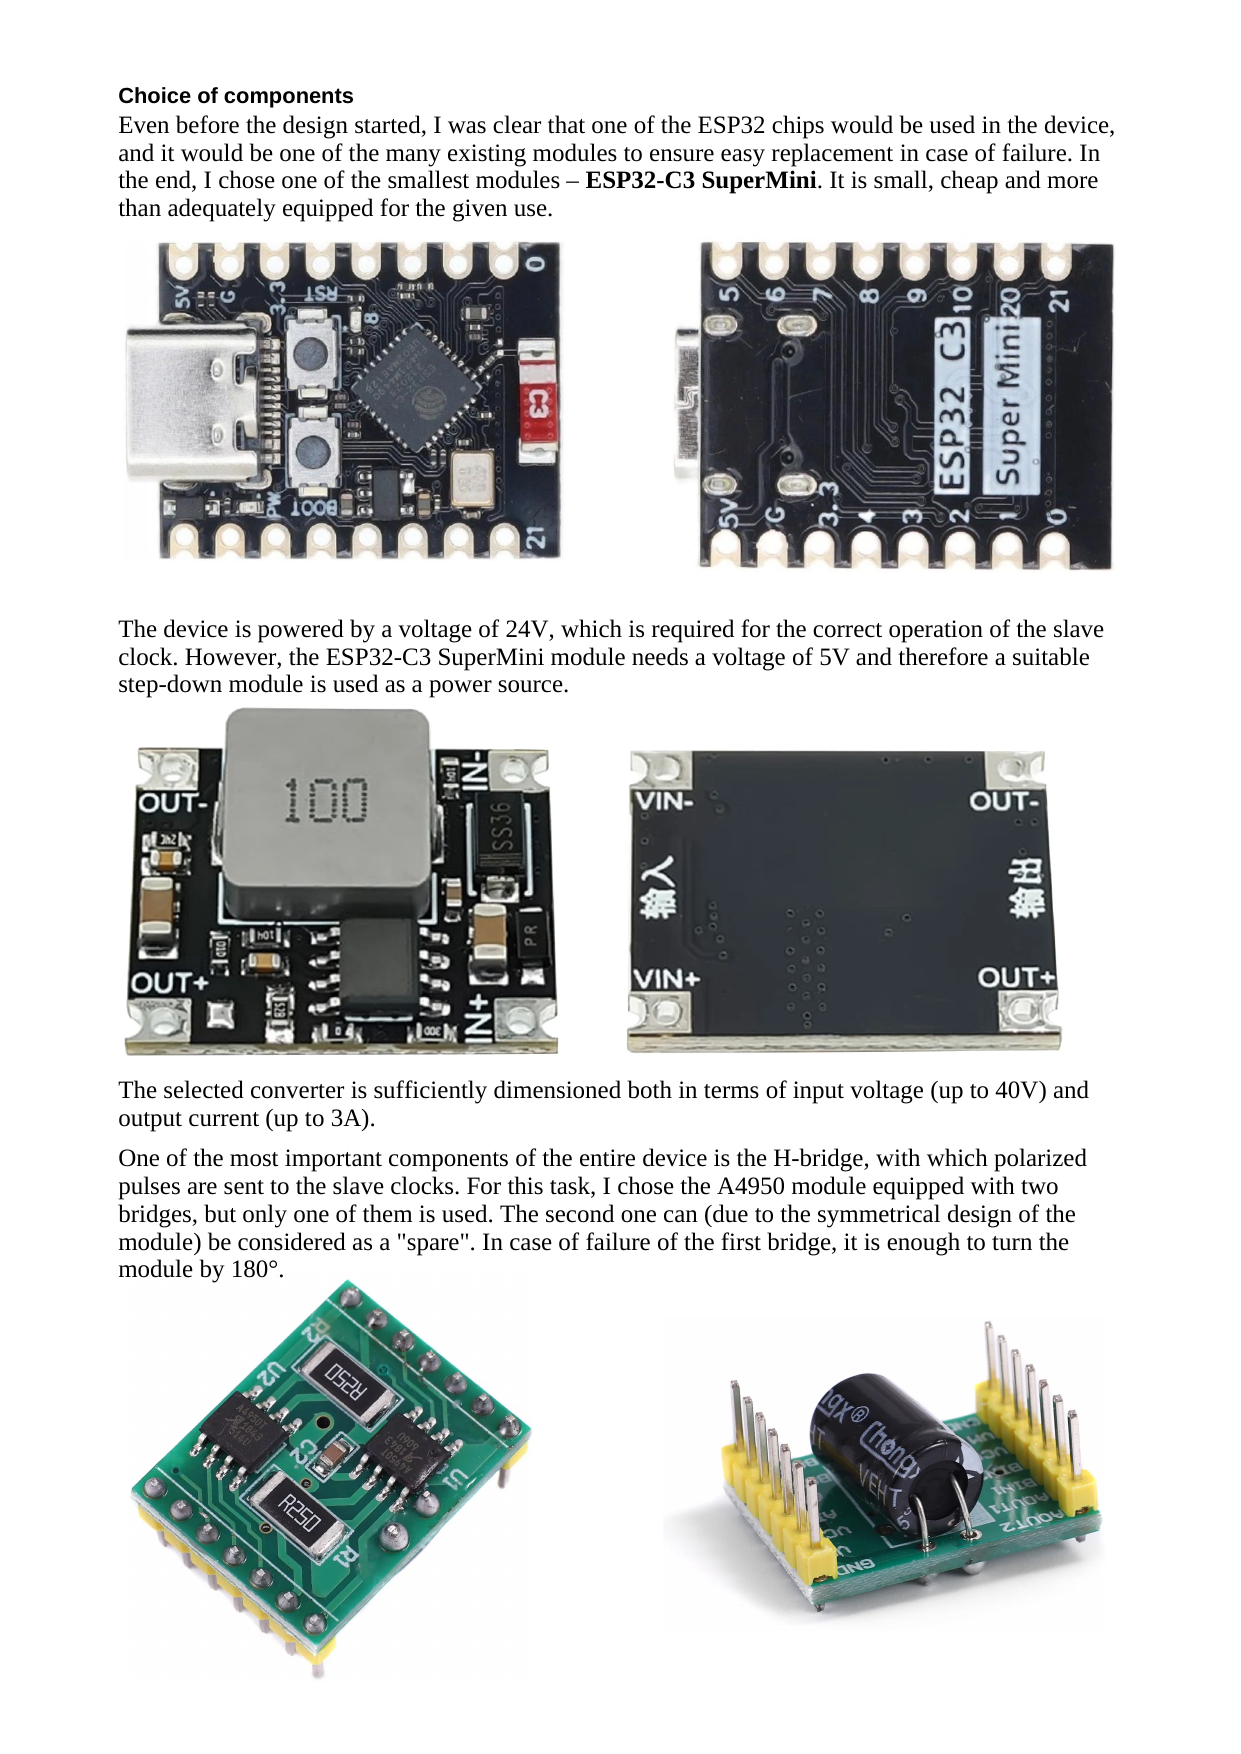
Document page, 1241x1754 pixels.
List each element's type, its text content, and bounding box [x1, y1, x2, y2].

picture [119, 701, 563, 1058]
picture [621, 747, 1065, 1055]
picture [121, 239, 565, 565]
picture [672, 234, 1116, 575]
subtitle Choice of components [118, 83, 1122, 108]
picture [663, 1316, 1107, 1631]
text The selected converter is sufficiently dimensioned both in terms of input voltage (up to 40V) and output current (up to 3A). [118, 1077, 1122, 1132]
text One of the most important components of the entire device is the H-bridge, with which polarized pulses are sent to the slave clocks. For this task, I chose the A4950 module equipped with two bridges, but only one of them is used. The second one can (due to the symmetrical design of the module) be considered as a "spare". In case of failure of the first bridge, it is enough to turn the module by 180°. [118, 1144, 1122, 1283]
picture [125, 1274, 535, 1683]
text The device is powered by a voltage of 24V, which is required for the correct operation of the slave clock. However, the ESP32-C3 SuperMini module needs a voltage of 5V and therefore a suitable step-down module is used as a power source. [118, 615, 1122, 698]
text Even before the design started, I was clear that one of the ESP32 chips would be used in the device, and it would be one of the many existing modules to ensure easy replacement in case of failure. In the end, I chose one of the smallest modules – ESP32-C3 SuperMini. It is small, cheap and more than adequately equipped for the given use. [118, 111, 1122, 222]
